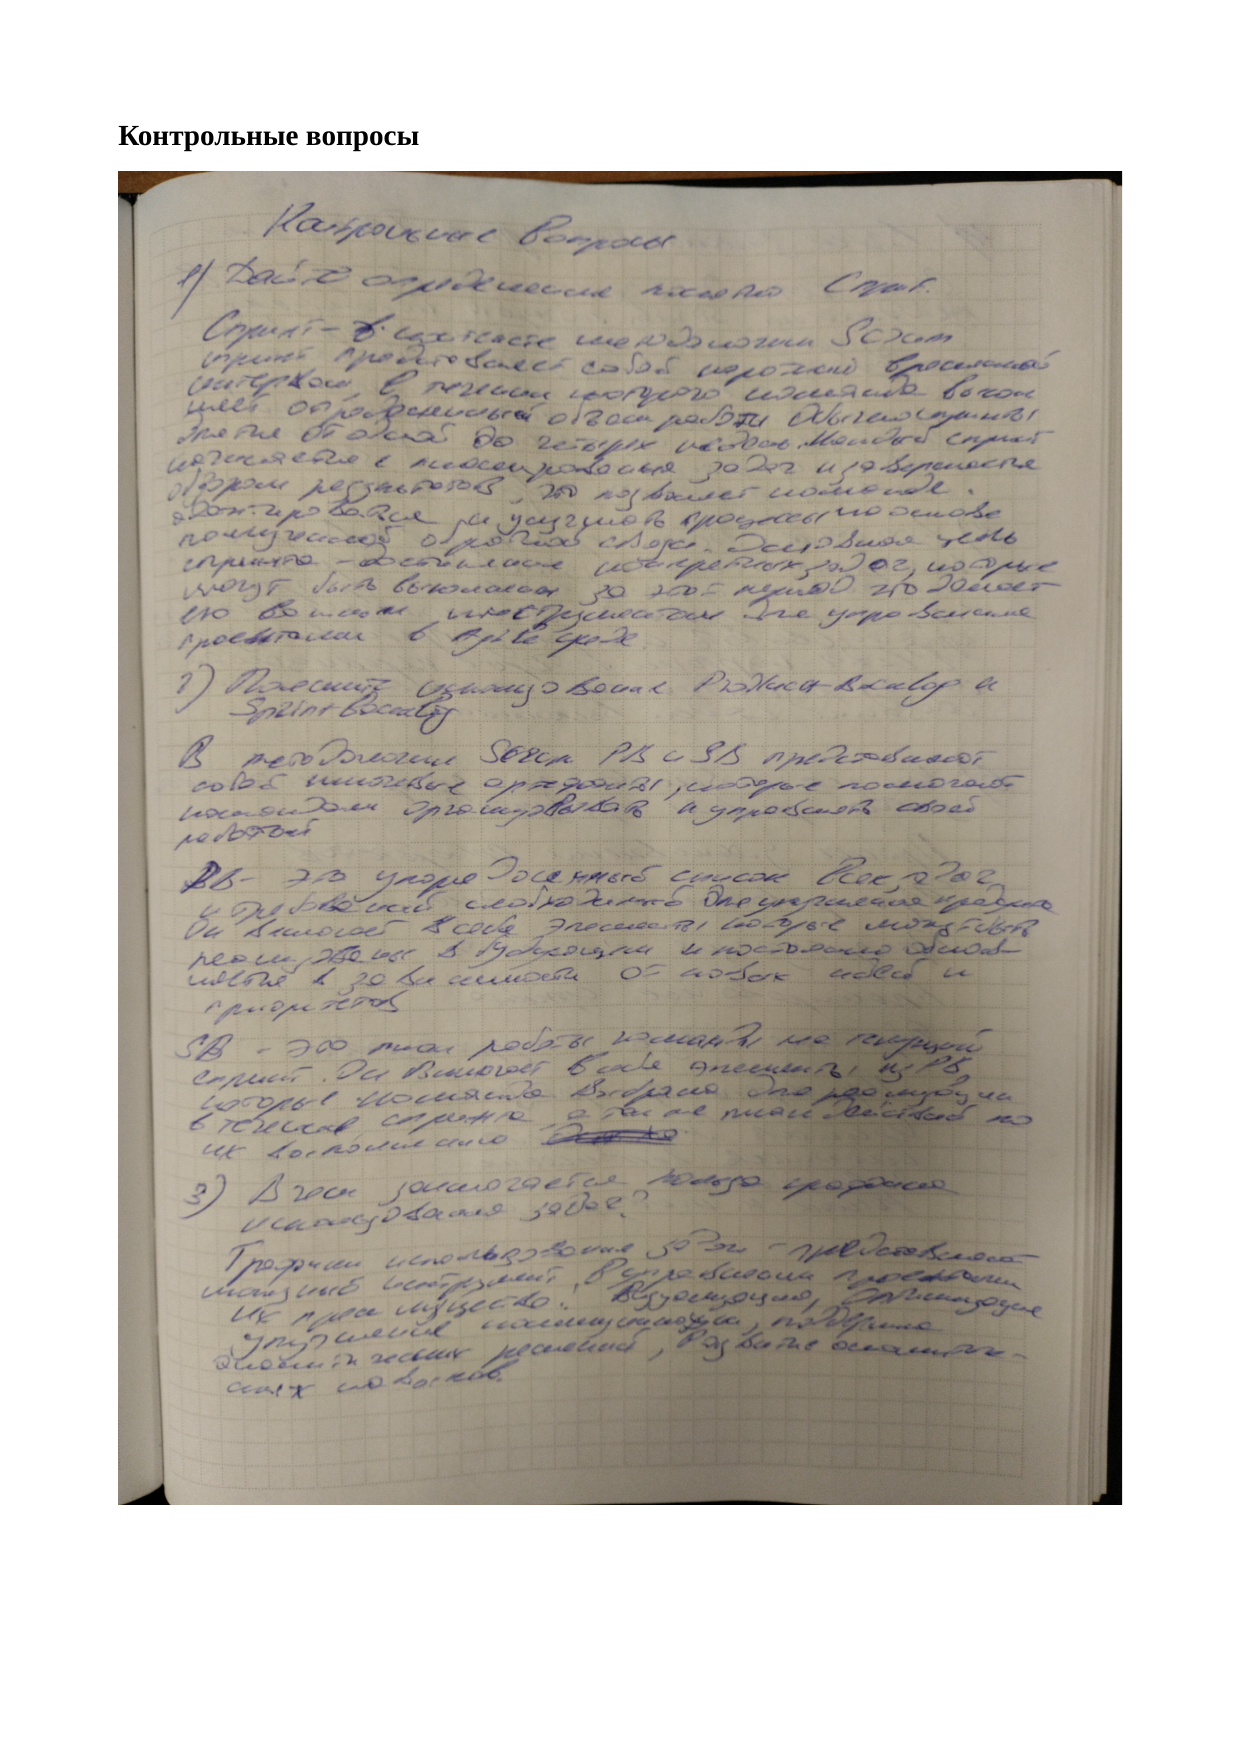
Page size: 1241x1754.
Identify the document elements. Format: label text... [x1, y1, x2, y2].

picture [118, 171, 1123, 1505]
text Контрольные вопросы [118, 118, 1122, 152]
